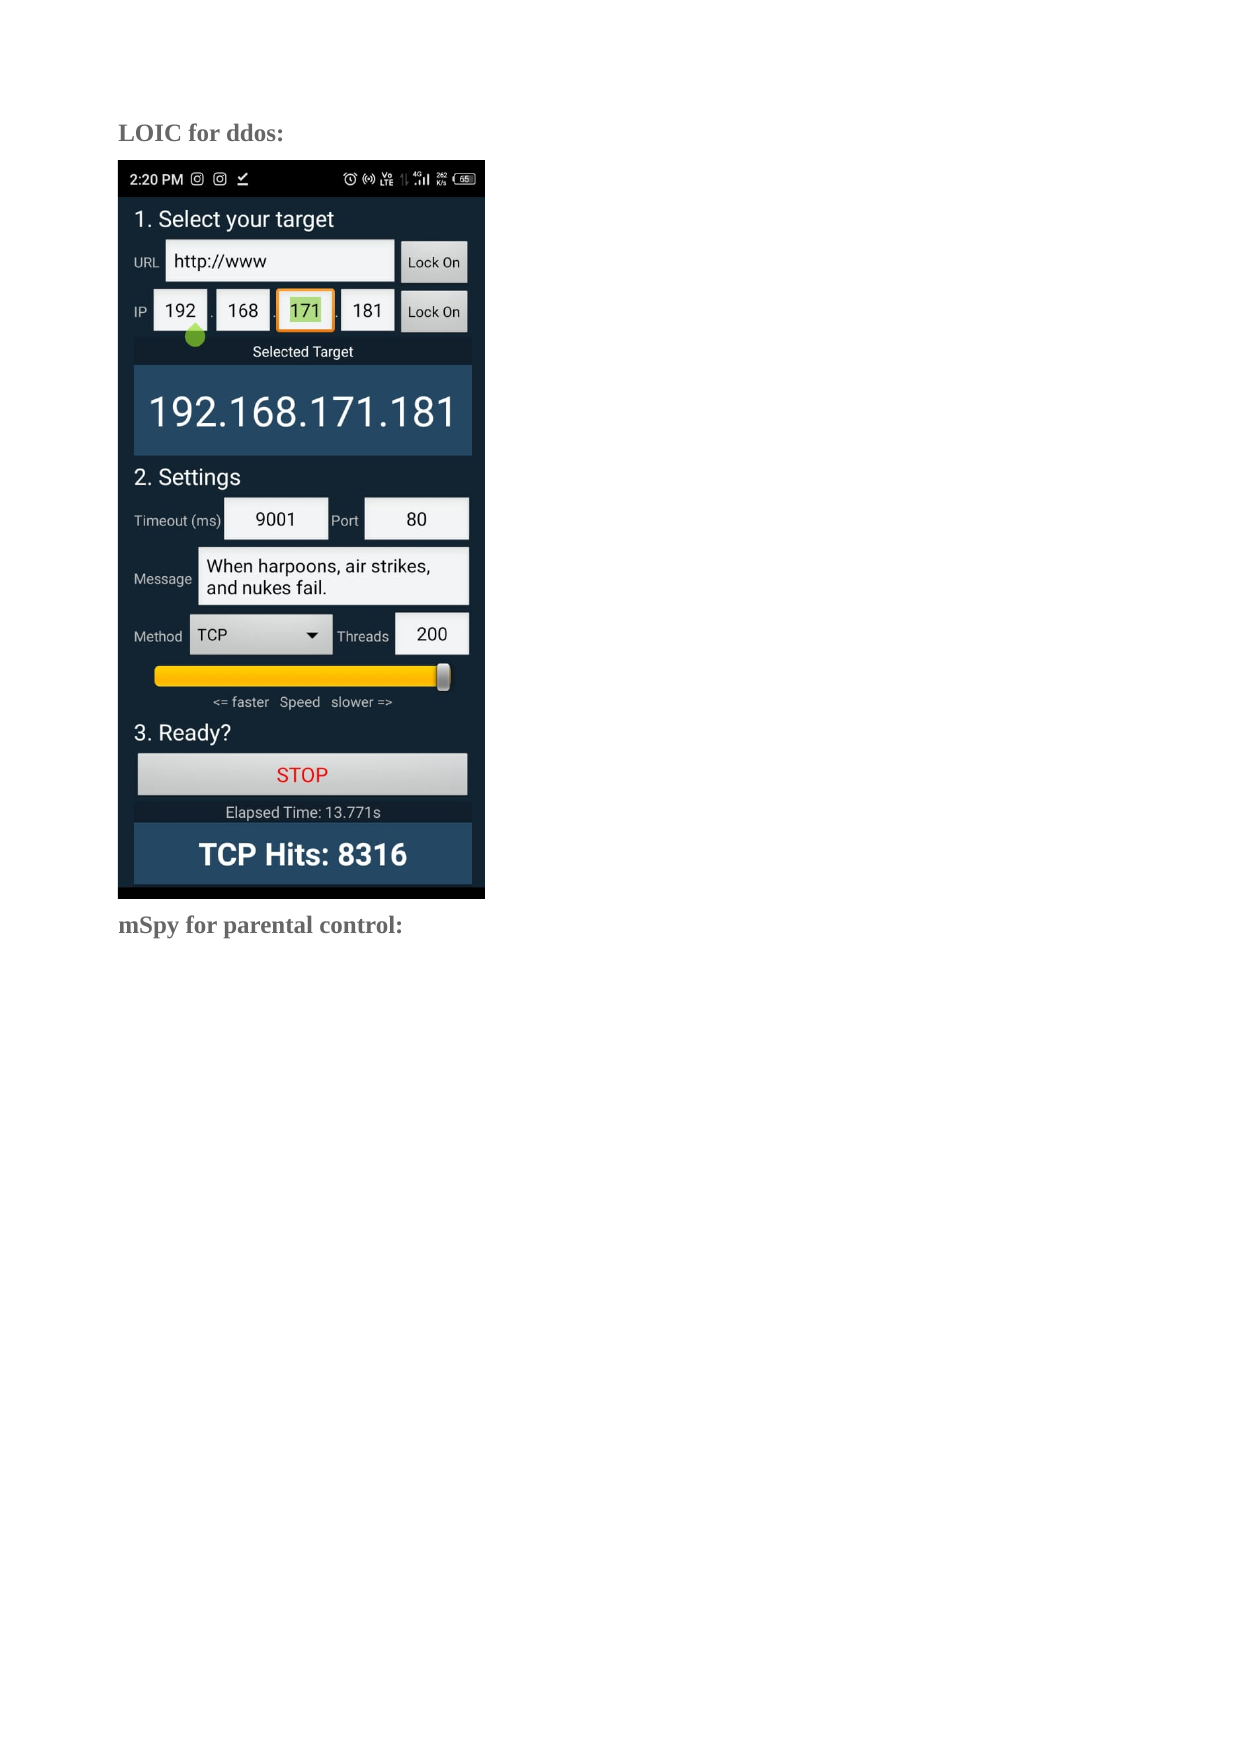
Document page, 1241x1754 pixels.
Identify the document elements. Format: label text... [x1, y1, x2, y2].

text mSpy for parental control: [118, 911, 1122, 939]
text LOIC for ddos: [118, 118, 1122, 147]
picture [117, 160, 485, 899]
